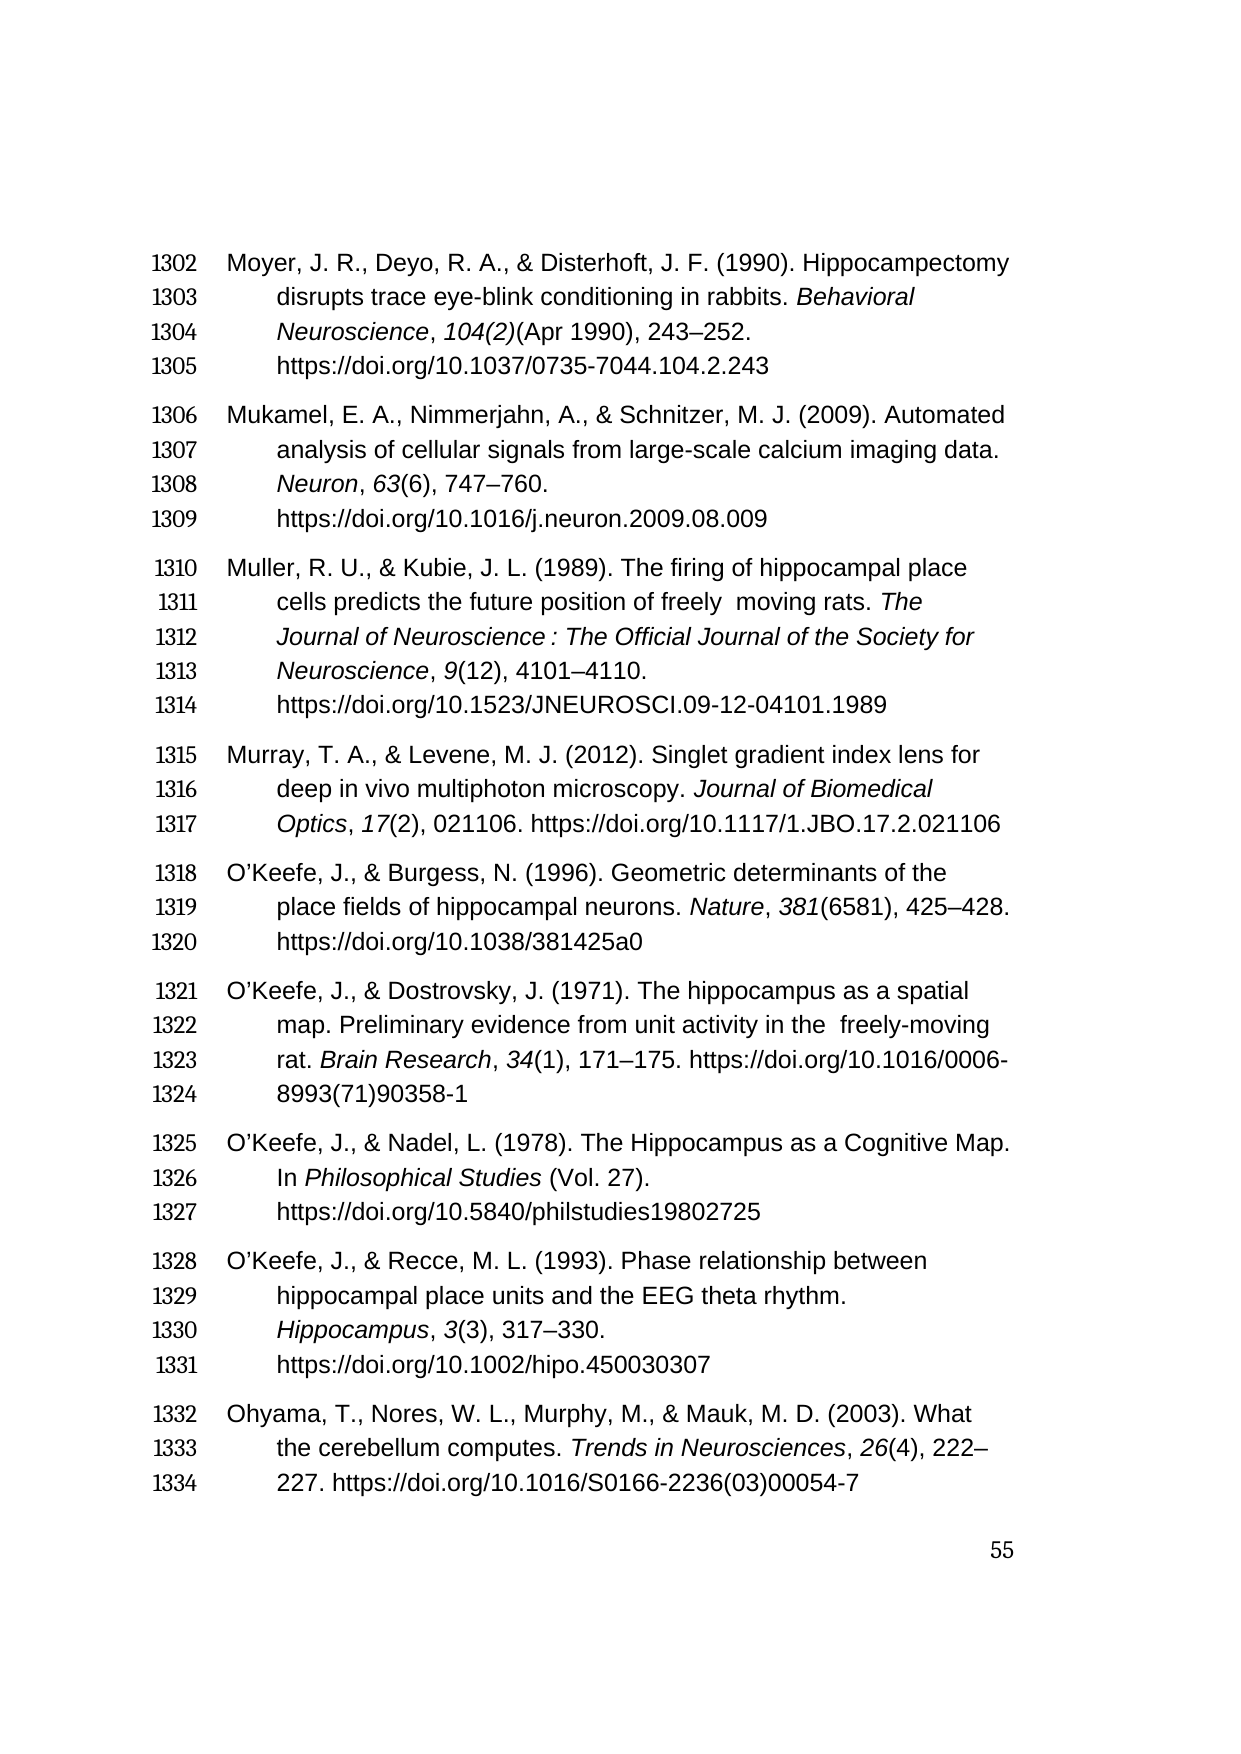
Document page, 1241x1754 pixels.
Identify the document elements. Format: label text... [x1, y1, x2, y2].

text Muller, R. U., & Kubie, J. L. (1989). The firing of hippocampal place cells predicts the future position of freely moving rats. The Journal of Neuroscience : The Official Journal of the Society for Neuroscience, 9(12), 4101–4110. https://doi.org/10.1523/JNEUROSCI.09-12-04101.1989 [226, 553, 1014, 719]
text O’Keefe, J., & Dostrovsky, J. (1971). The hippocampus as a spatial map. Preliminary evidence from unit activity in the freely-moving rat. Brain Research, 34(1), 171–175. https://doi.org/10.1016/0006-8993(71)90358-1 [226, 976, 1014, 1108]
text Ohyama, T., Nores, W. L., Murphy, M., & Mauk, M. D. (2003). What the cerebellum computes. Trends in Neurosciences, 26(4), 222–227. https://doi.org/10.1016/S0166-2236(03)00054-7 [226, 1399, 1014, 1496]
text Moyer, J. R., Deyo, R. A., & Disterhoft, J. F. (1990). Hippocampectomy disrupts trace eye-blink conditioning in rabbits. Behavioral Neuroscience, 104(2)(Apr 1990), 243–252. https://doi.org/10.1037/0735-7044.104.2.243 [226, 248, 1014, 380]
text O’Keefe, J., & Recce, M. L. (1993). Phase relationship between hippocampal place units and the EEG theta rhythm. Hippocampus, 3(3), 317–330. https://doi.org/10.1002/hipo.450030307 [226, 1246, 1014, 1378]
text O’Keefe, J., & Nadel, L. (1978). The Hippocampus as a Cognitive Map. In Philosophical Studies (Vol. 27). https://doi.org/10.5840/philstudies19802725 [226, 1128, 1014, 1226]
text Murray, T. A., & Levene, M. J. (2012). Singlet gradient index lens for deep in vivo multiphoton microscopy. Journal of Biomedical Optics, 17(2), 021106. https://doi.org/10.1117/1.JBO.17.2.021106 [226, 739, 1014, 837]
text Mukamel, E. A., Nimmerjahn, A., & Schnitzer, M. J. (2009). Automated analysis of cellular signals from large-scale calcium imaging data. Neuron, 63(6), 747–760. https://doi.org/10.1016/j.neuron.2009.08.009 [226, 400, 1014, 532]
text O’Keefe, J., & Burgess, N. (1996). Geometric determinants of the place fields of hippocampal neurons. Nature, 381(6581), 425–428. https://doi.org/10.1038/381425a0 [226, 858, 1014, 955]
